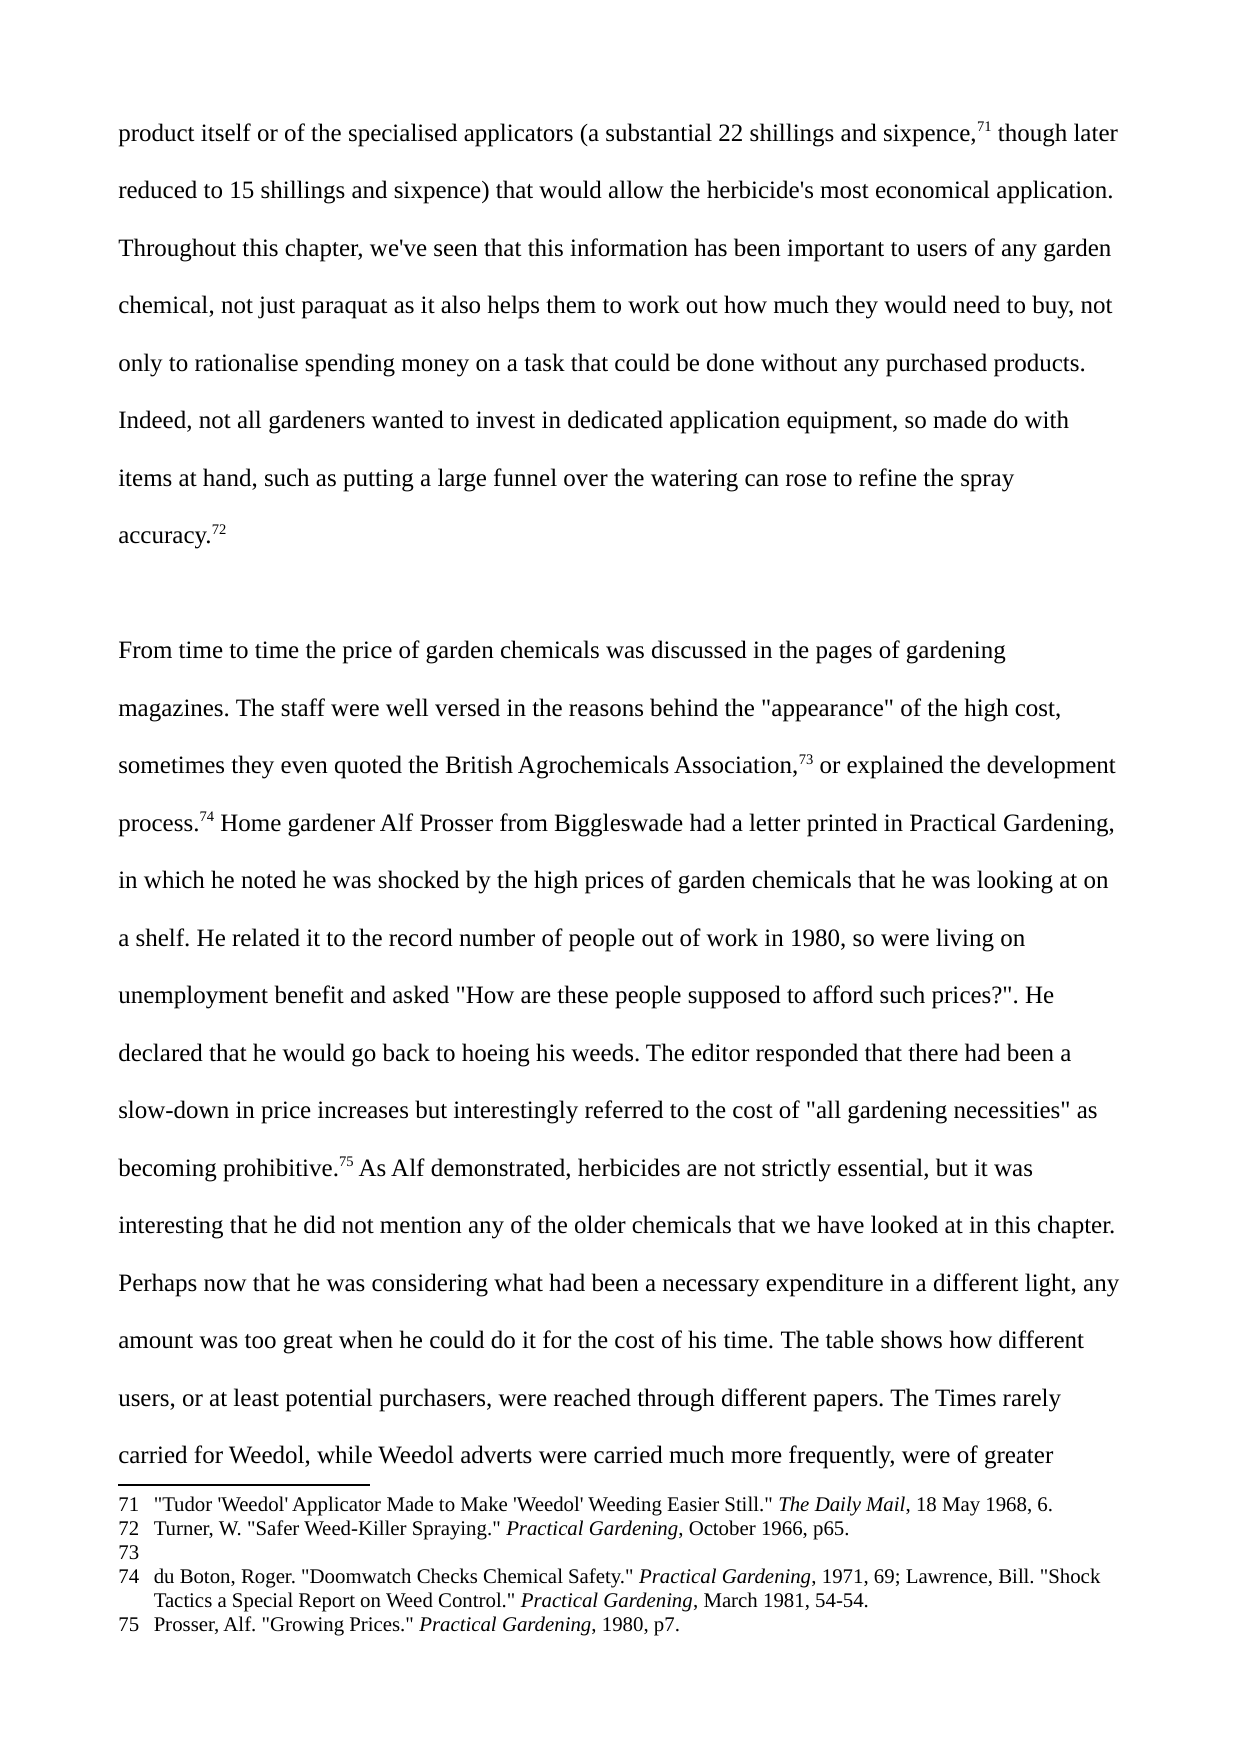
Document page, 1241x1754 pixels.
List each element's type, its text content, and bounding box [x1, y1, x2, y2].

text Prosser, Alf. "Growing Prices." Practical Gardening, 1980, p7. [118, 1612, 1122, 1636]
text "Tudor 'Weedol' Applicator Made to Make 'Weedol' Weeding Easier Still." The Daily Mail, 18 May 1968, 6. [118, 1491, 1122, 1516]
text Turner, W. "Safer Weed-Killer Spraying." Practical Gardening, October 1966, p65. [118, 1516, 1122, 1539]
text From time to time the price of garden chemicals was discussed in the pages of gardening magazines. The staff were well versed in the reasons behind the "appearance" of the high cost, sometimes they even quoted the British Agrochemicals Association, or explained the development process. Home gardener Alf Prosser from Biggleswade had a letter printed in Practical Gardening, in which he noted he was shocked by the high prices of garden chemicals that he was looking at on a shelf. He related it to the record number of people out of work in 1980, so were living on unemployment benefit and asked "How are these people supposed to afford such prices?". He declared that he would go back to hoeing his weeds. The editor responded that there had been a slow-down in price increases but interestingly referred to the cost of "all gardening necessities" as becoming prohibitive. As Alf demonstrated, herbicides are not strictly essential, but it was interesting that he did not mention any of the older chemicals that we have looked at in this chapter. Perhaps now that he was considering what had been a necessary expenditure in a different light, any amount was too great when he could do it for the cost of his time. The table shows how different users, or at least potential purchasers, were reached through different papers. The Times rarely carried for Weedol, while Weedol adverts were carried much more frequently, were of greater [118, 636, 1122, 1469]
text product itself or of the specialised applicators (a substantial 22 shillings and sixpence, though later reduced to 15 shillings and sixpence) that would allow the herbicide's most economical application. Throughout this chapter, we've seen that this information has been important to users of any garden chemical, not just paraquat as it also helps them to work out how much they would need to buy, not only to rationalise spending money on a task that could be done without any purchased products. Indeed, not all gardeners wanted to invest in dedicated application equipment, so made do with items at hand, such as putting a large funnel over the watering can rose to refine the spray accuracy. [118, 118, 1122, 549]
text du Boton, Roger. "Doomwatch Checks Chemical Safety." Practical Gardening, 1971, 69; Lawrence, Bill. "Shock Tactics a Special Report on Weed Control." Practical Gardening, March 1981, 54-54. [118, 1564, 1122, 1612]
